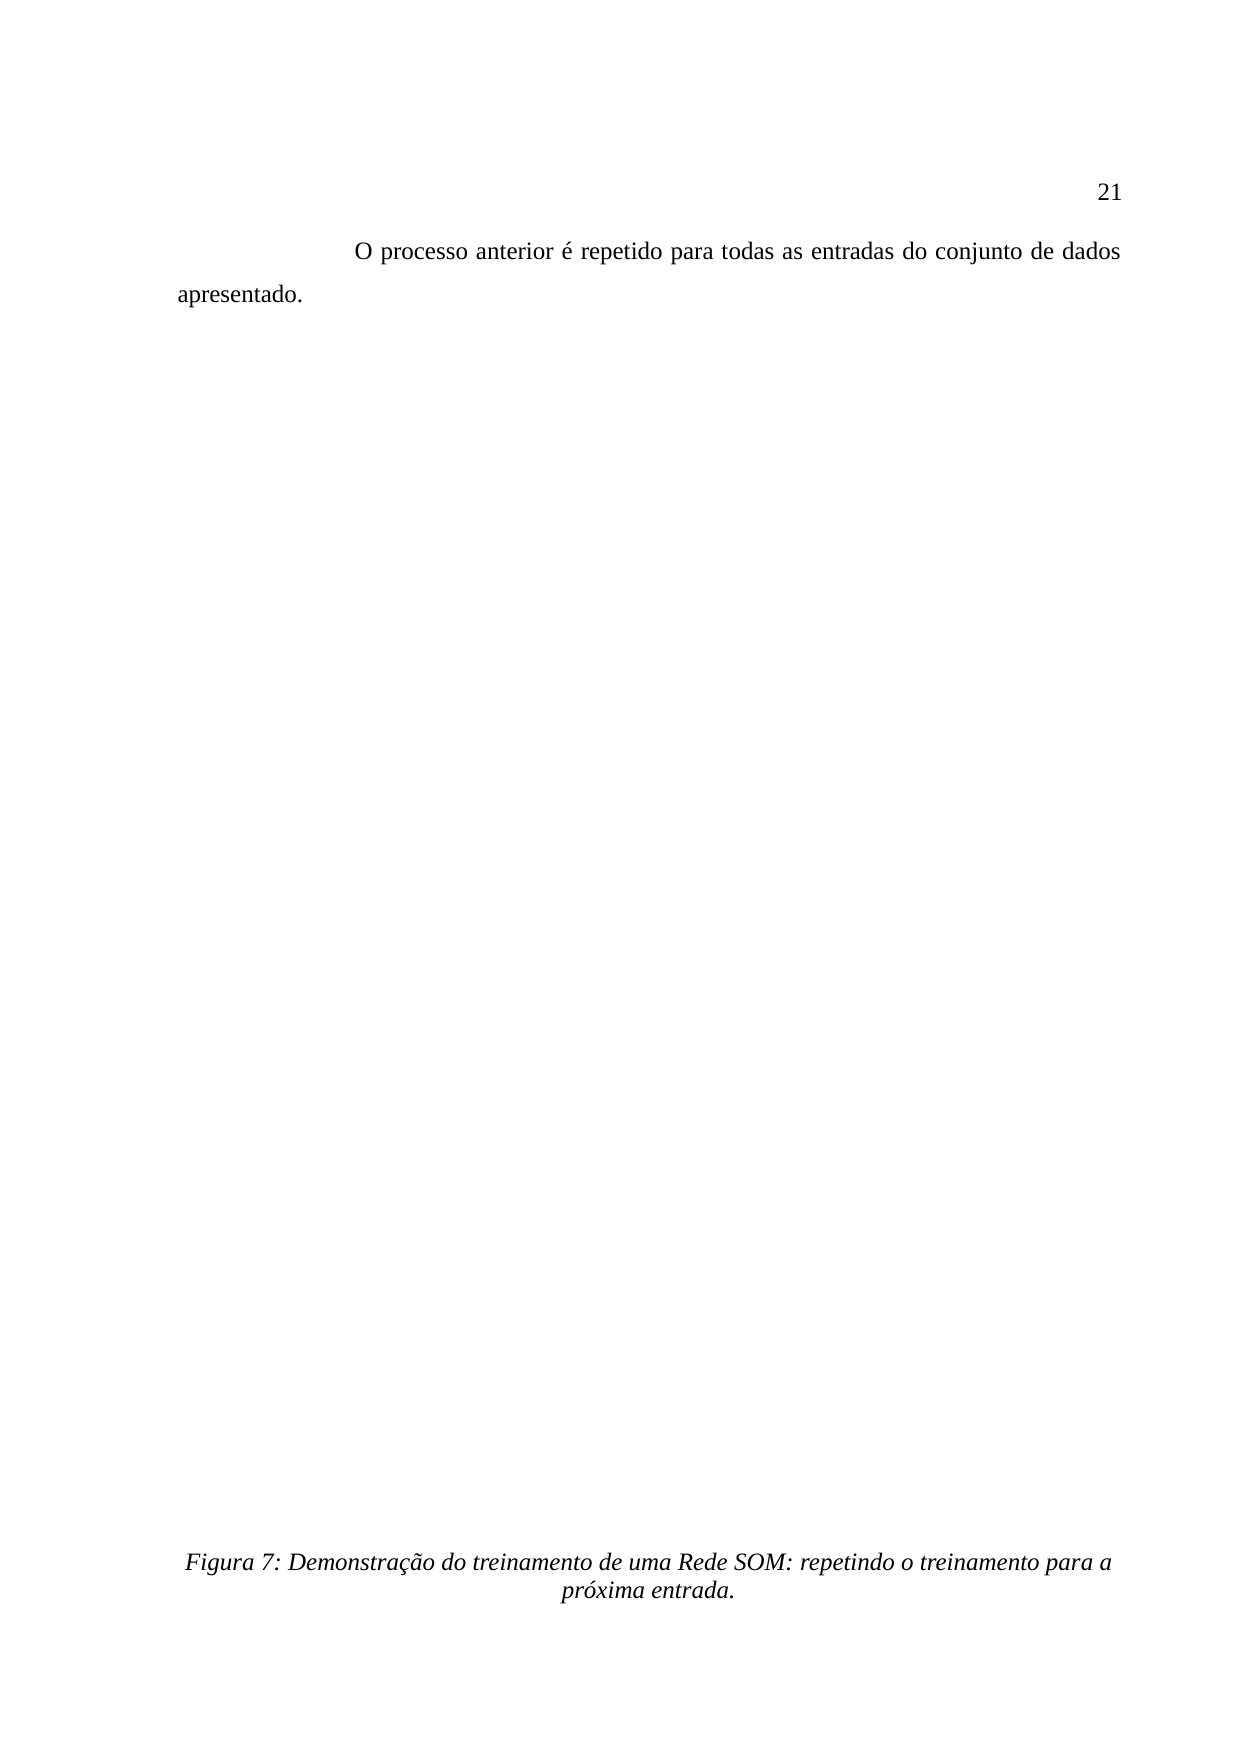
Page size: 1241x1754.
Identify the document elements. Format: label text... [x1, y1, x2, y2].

text Figura 7: Demonstração do treinamento de uma Rede SOM: repetindo o treinamento para a próxima entrada. [177, 366, 1122, 1604]
text O processo anterior é repetido para todas as entradas do conjunto de dados apresentado. [177, 236, 1122, 308]
